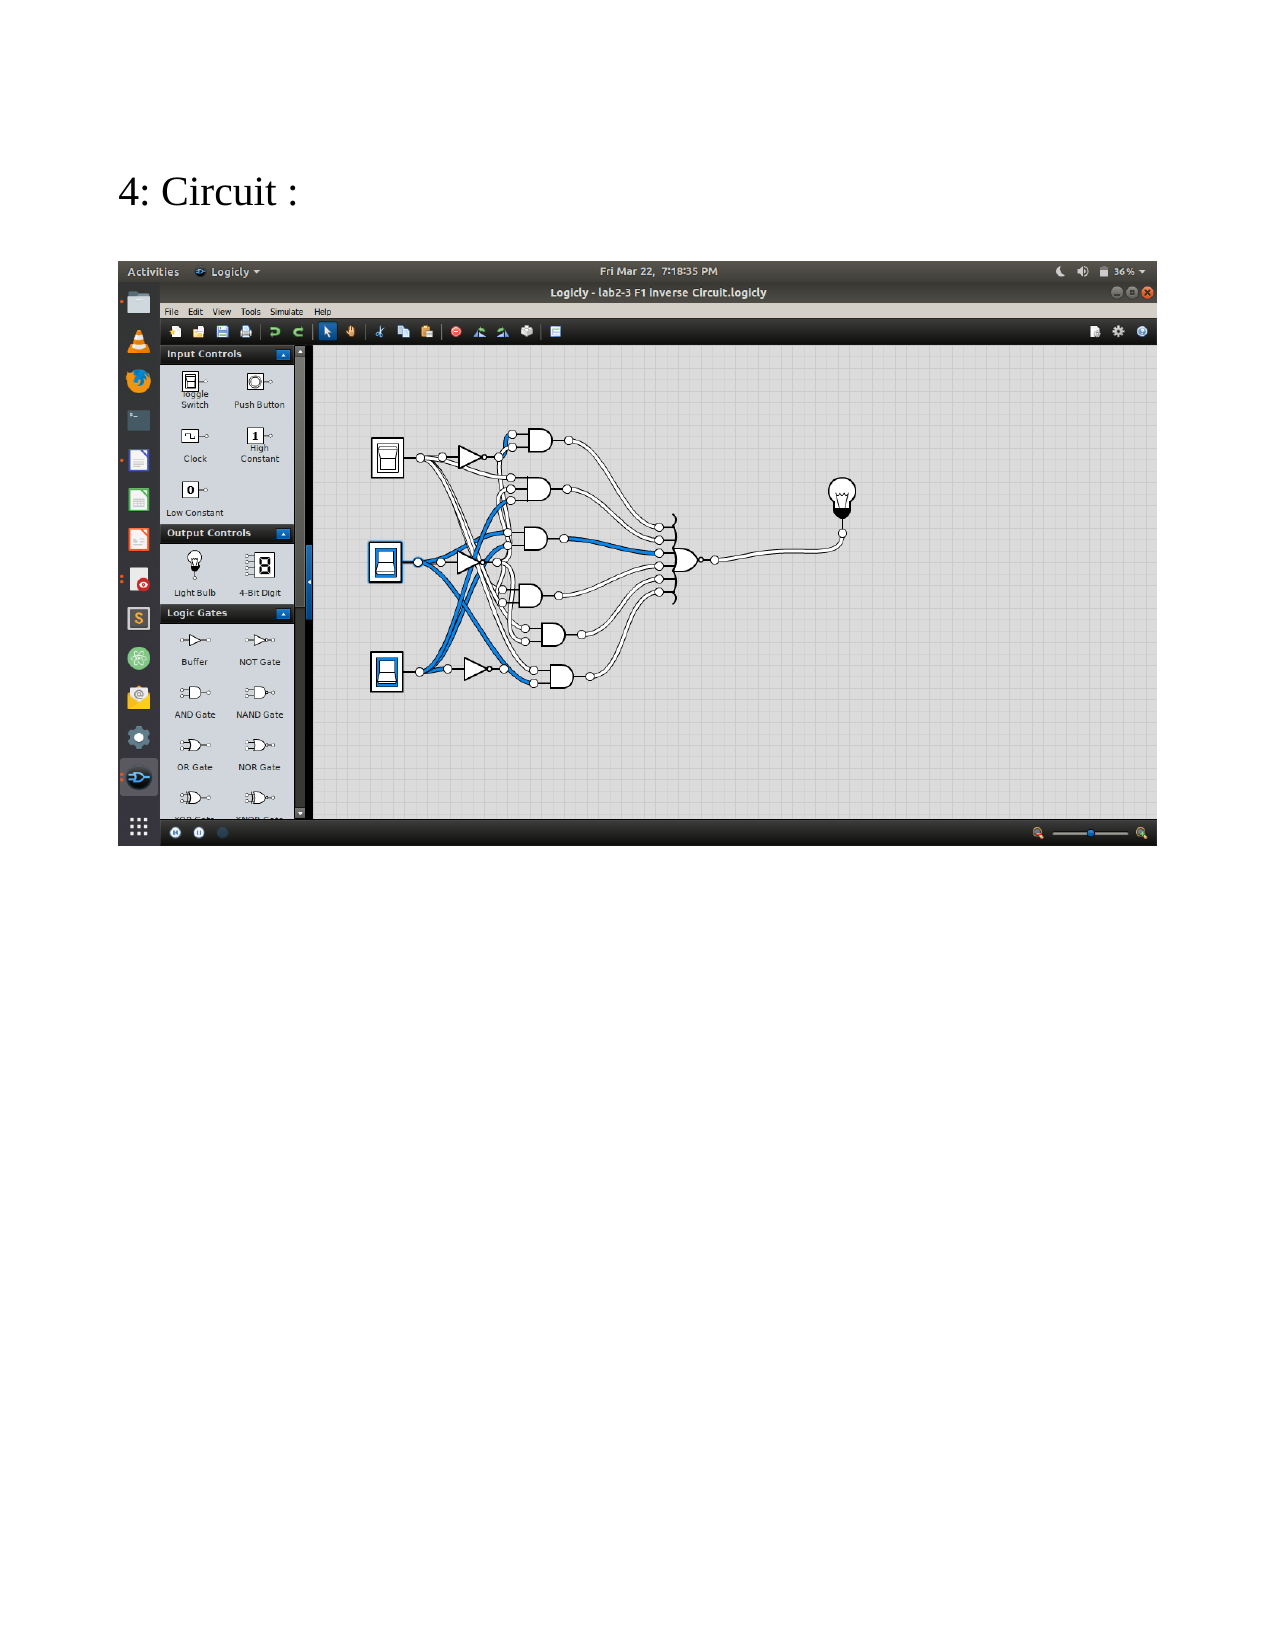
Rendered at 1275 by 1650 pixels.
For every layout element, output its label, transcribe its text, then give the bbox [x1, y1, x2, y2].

picture [118, 261, 1157, 846]
text 4: Circuit : [118, 166, 1157, 214]
